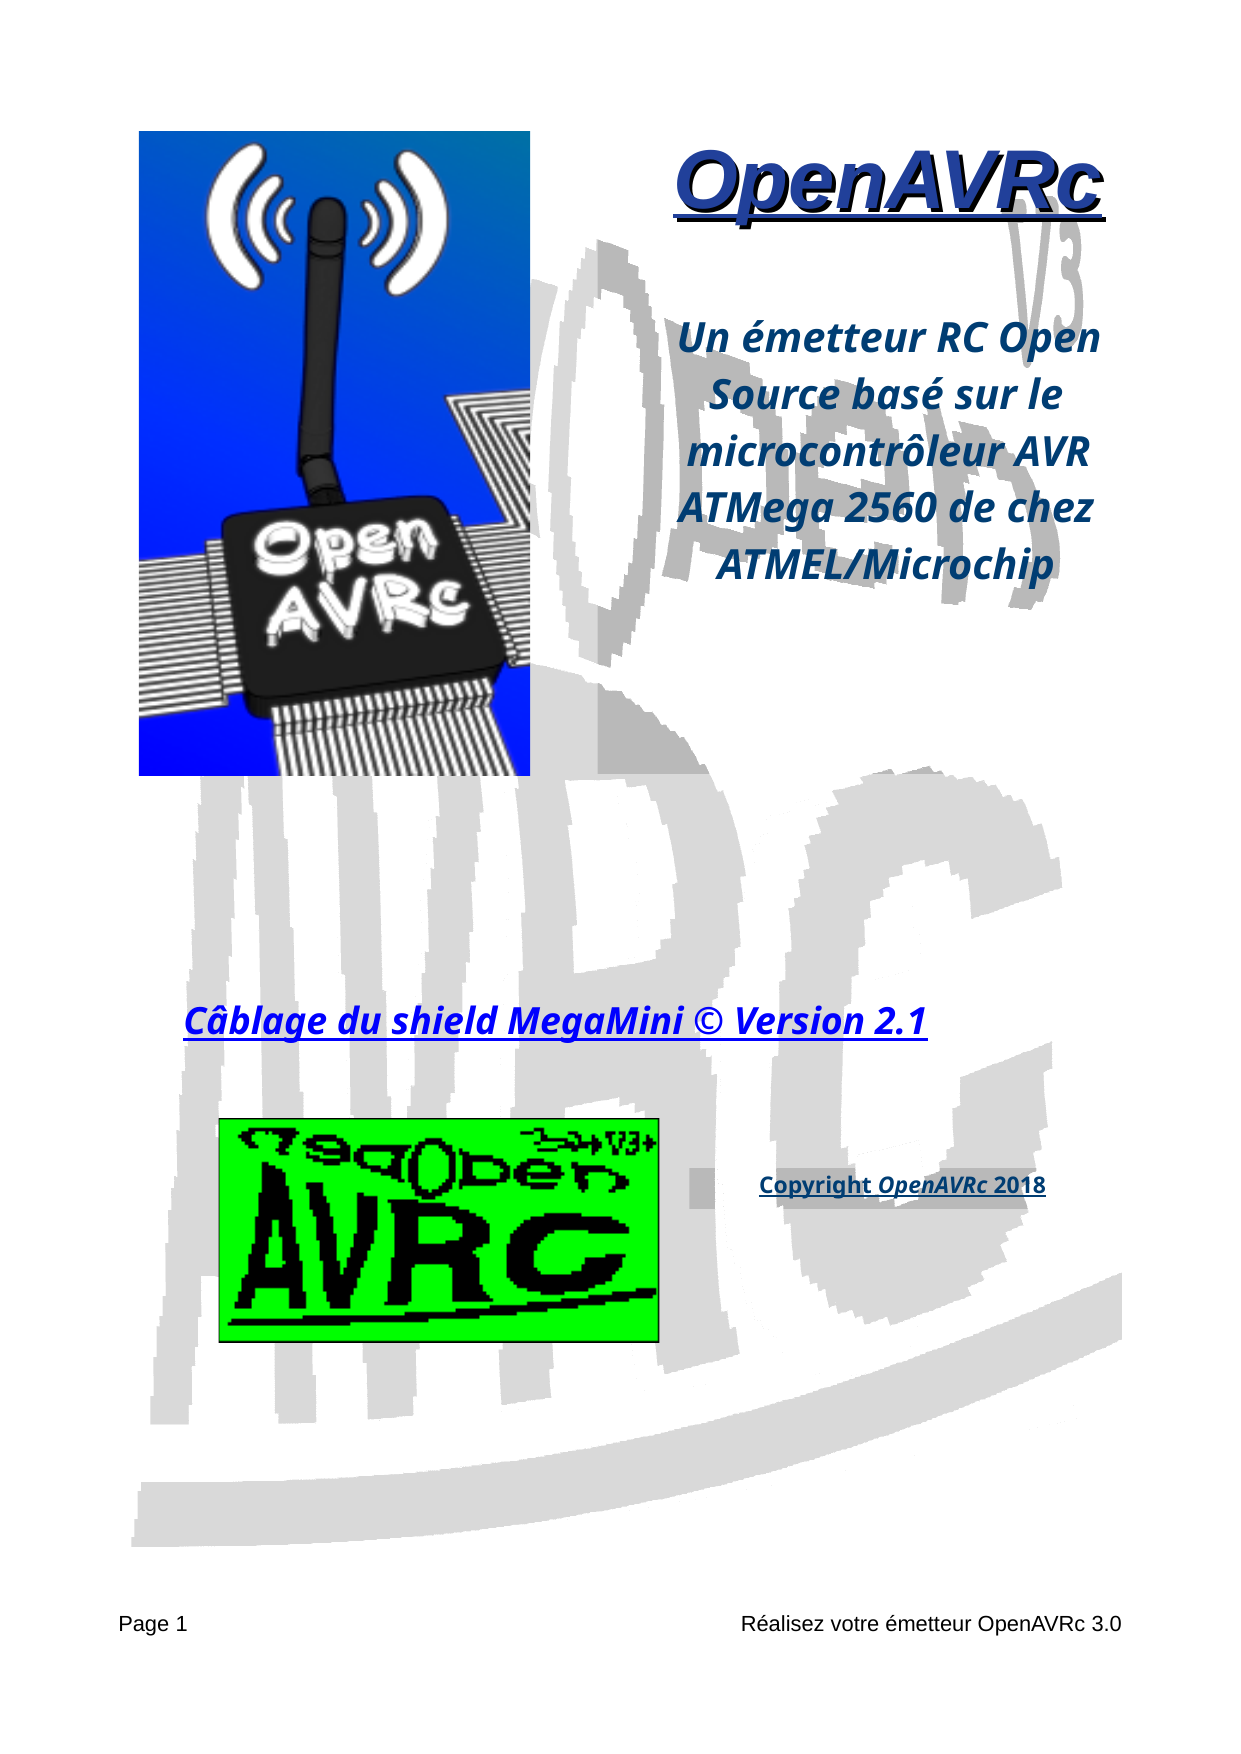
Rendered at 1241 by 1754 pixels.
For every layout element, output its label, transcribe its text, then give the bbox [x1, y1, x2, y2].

subtitle OpenAVRc [651, 131, 1126, 227]
text Copyright OpenAVRc 2018 [689, 1169, 1046, 1200]
picture [218, 1118, 660, 1343]
picture [138, 131, 530, 776]
subtitle Câblage du shield MegaMini © Version 2.1 [183, 994, 1122, 1046]
subtitle Un émetteur RC Open Source basé sur le microcontrôleur AVR ATMega 2560 de chez ATMEL/Microchip [651, 308, 1126, 592]
